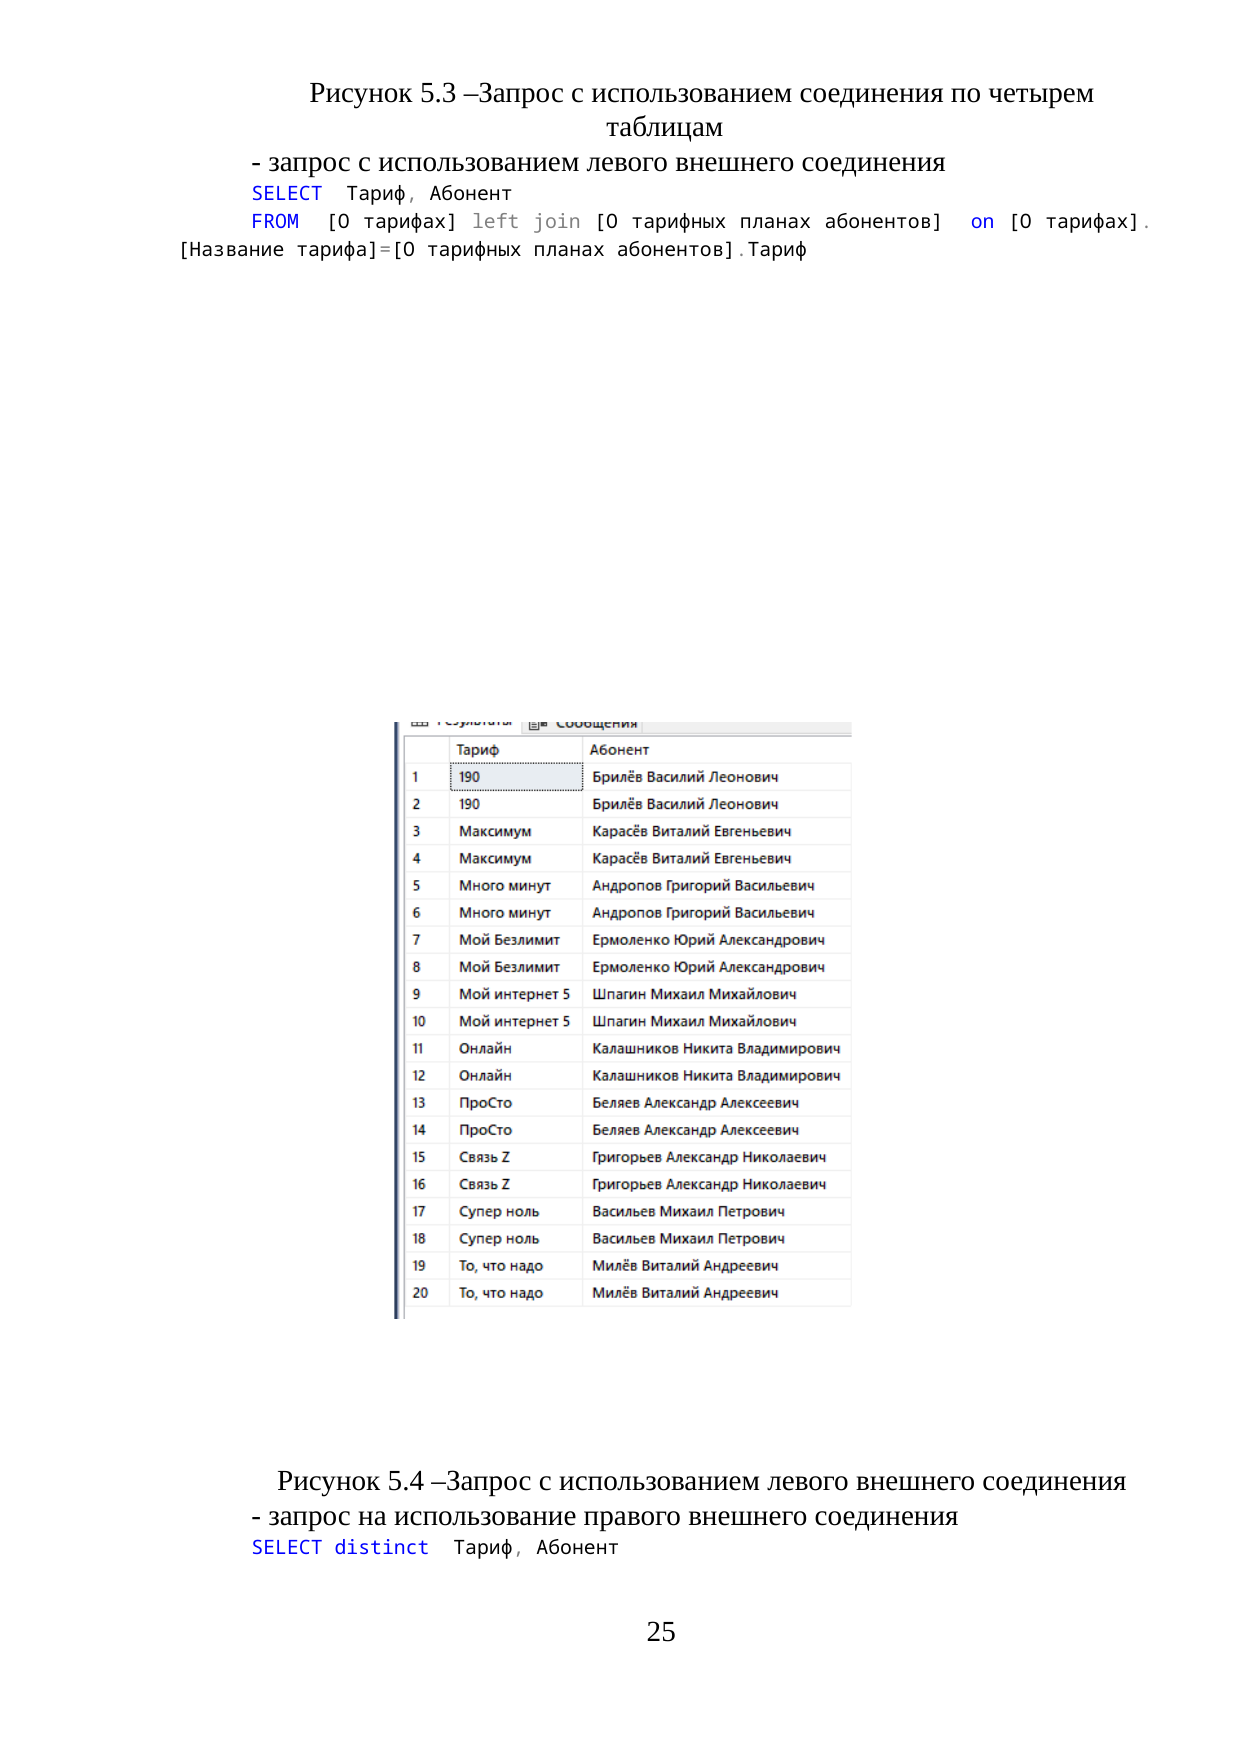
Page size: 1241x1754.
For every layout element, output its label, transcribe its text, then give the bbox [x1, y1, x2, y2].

text Рисунок 5.4 –Запрос с использованием левого внешнего соединения [177, 1463, 1152, 1497]
text FROM [О тарифах] left join [О тарифных планах абонентов] on [О тарифах].[Название тарифа]=[О тарифных планах абонентов].Тариф [177, 207, 1152, 262]
picture [394, 722, 508, 1319]
text - запрос на использование правого внешнего соединения [177, 1498, 1152, 1532]
text SELECT distinct Тариф, Абонент [177, 1533, 1152, 1560]
text Рисунок 5.3 –Запрос с использованием соединения по четырем таблицам [177, 75, 1152, 143]
text SELECT Тариф, Абонент [177, 179, 1152, 206]
text - запрос с использованием левого внешнего соединения [177, 144, 1152, 178]
